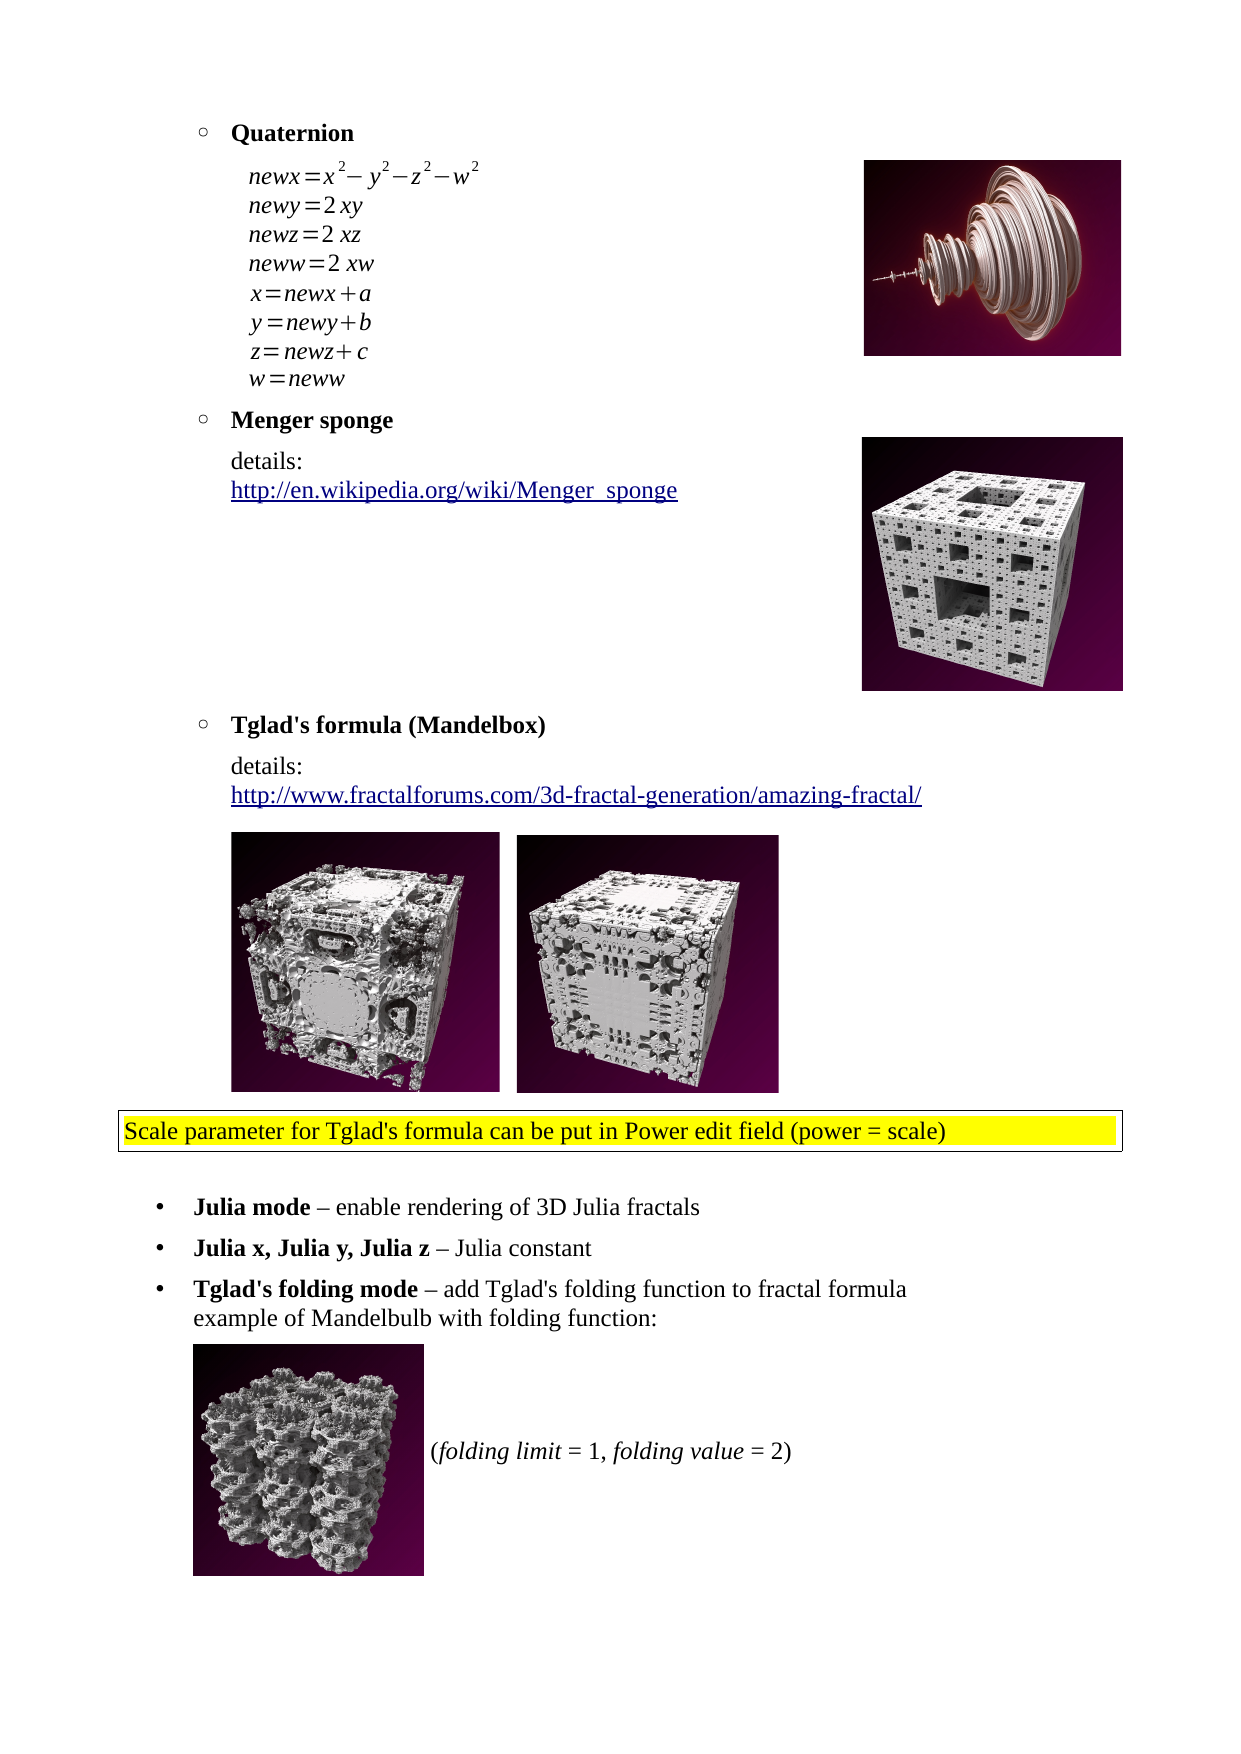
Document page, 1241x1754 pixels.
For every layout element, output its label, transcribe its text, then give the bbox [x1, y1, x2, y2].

list Tglad's formula (Mandelbox) [193, 710, 1122, 739]
list Quaternion [193, 118, 1122, 147]
list (folding limit = 1, folding value = 2) [424, 1344, 1122, 1575]
list Menger sponge [193, 405, 1122, 434]
picture [193, 1344, 424, 1576]
picture [231, 832, 500, 1092]
list http://en.wikipedia.org/wiki/Menger_sponge [193, 475, 861, 504]
list Tglad's folding mode – add Tglad's folding function to fractal formula example of Mandelbulb with folding function: [156, 1274, 1122, 1332]
picture [516, 835, 779, 1093]
list Julia x, Julia y, Julia z – Julia constant [156, 1233, 1122, 1262]
picture [861, 437, 1123, 691]
list details: http://www.fractalforums.com/3d-fractal-generation/amazing-fractal/ [193, 751, 1122, 809]
list Julia mode – enable rendering of 3D Julia fractals [156, 1192, 1122, 1221]
list details: [193, 446, 861, 475]
table_header Scale parameter for Tglad's formula can be put in Power edit field (power = scale) [119, 1111, 1122, 1151]
list [156, 1344, 193, 1575]
picture [863, 160, 1122, 356]
